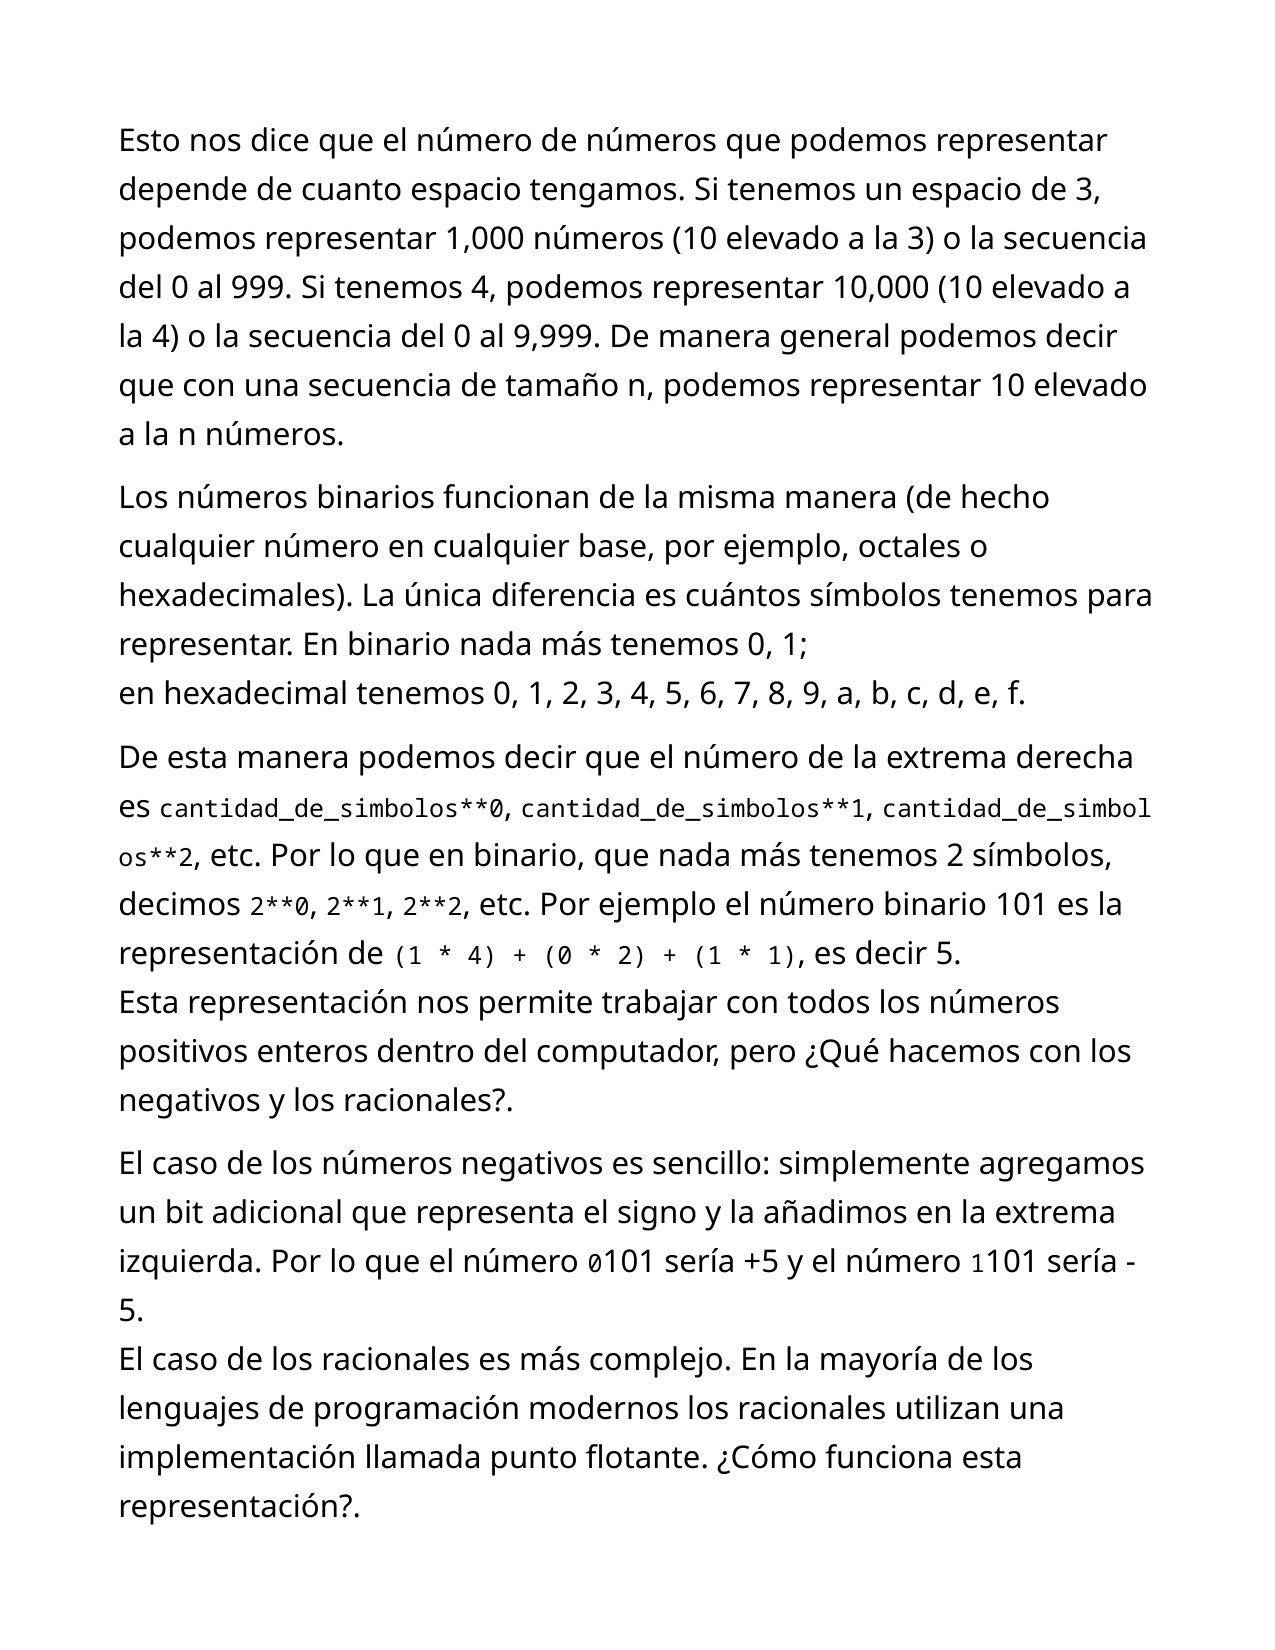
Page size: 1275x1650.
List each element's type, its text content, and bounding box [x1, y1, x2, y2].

text De esta manera podemos decir que el número de la extrema derecha es cantidad_de_simbolos**0, cantidad_de_simbolos**1, cantidad_de_simbolos**2, etc. Por lo que en binario, que nada más tenemos 2 símbolos, decimos 2**0, 2**1, 2**2, etc. Por ejemplo el número binario 101 es la representación de (1 * 4) + (0 * 2) + (1 * 1), es decir 5. [118, 735, 1157, 973]
text El caso de los números negativos es sencillo: simplemente agregamos un bit adicional que representa el signo y la añadimos en la extrema izquierda. Por lo que el número 0101 sería +5 y el número 1101 sería -5. [118, 1141, 1157, 1331]
text El caso de los racionales es más complejo. En la mayoría de los lenguajes de programación modernos los racionales utilizan una implementación llamada punto flotante. ¿Cómo funciona esta representación?. [118, 1337, 1157, 1526]
text Esto nos dice que el número de números que podemos representar depende de cuanto espacio tengamos. Si tenemos un espacio de 3, podemos representar 1,000 números (10 elevado a la 3) o la secuencia del 0 al 999. Si tenemos 4, podemos representar 10,000 (10 elevado a la 4) o la secuencia del 0 al 9,999. De manera general podemos decir que con una secuencia de tamaño n, podemos representar 10 elevado a la n números. [118, 118, 1157, 454]
text Los números binarios funcionan de la misma manera (de hecho cualquier número en cualquier base, por ejemplo, octales o hexadecimales). La única diferencia es cuántos símbolos tenemos para representar. En binario nada más tenemos 0, 1; en hexadecimal tenemos 0, 1, 2, 3, 4, 5, 6, 7, 8, 9, a, b, c, d, e, f. [118, 475, 1157, 714]
text Esta representación nos permite trabajar con todos los números positivos enteros dentro del computador, pero ¿Qué hacemos con los negativos y los racionales?. [118, 979, 1157, 1120]
